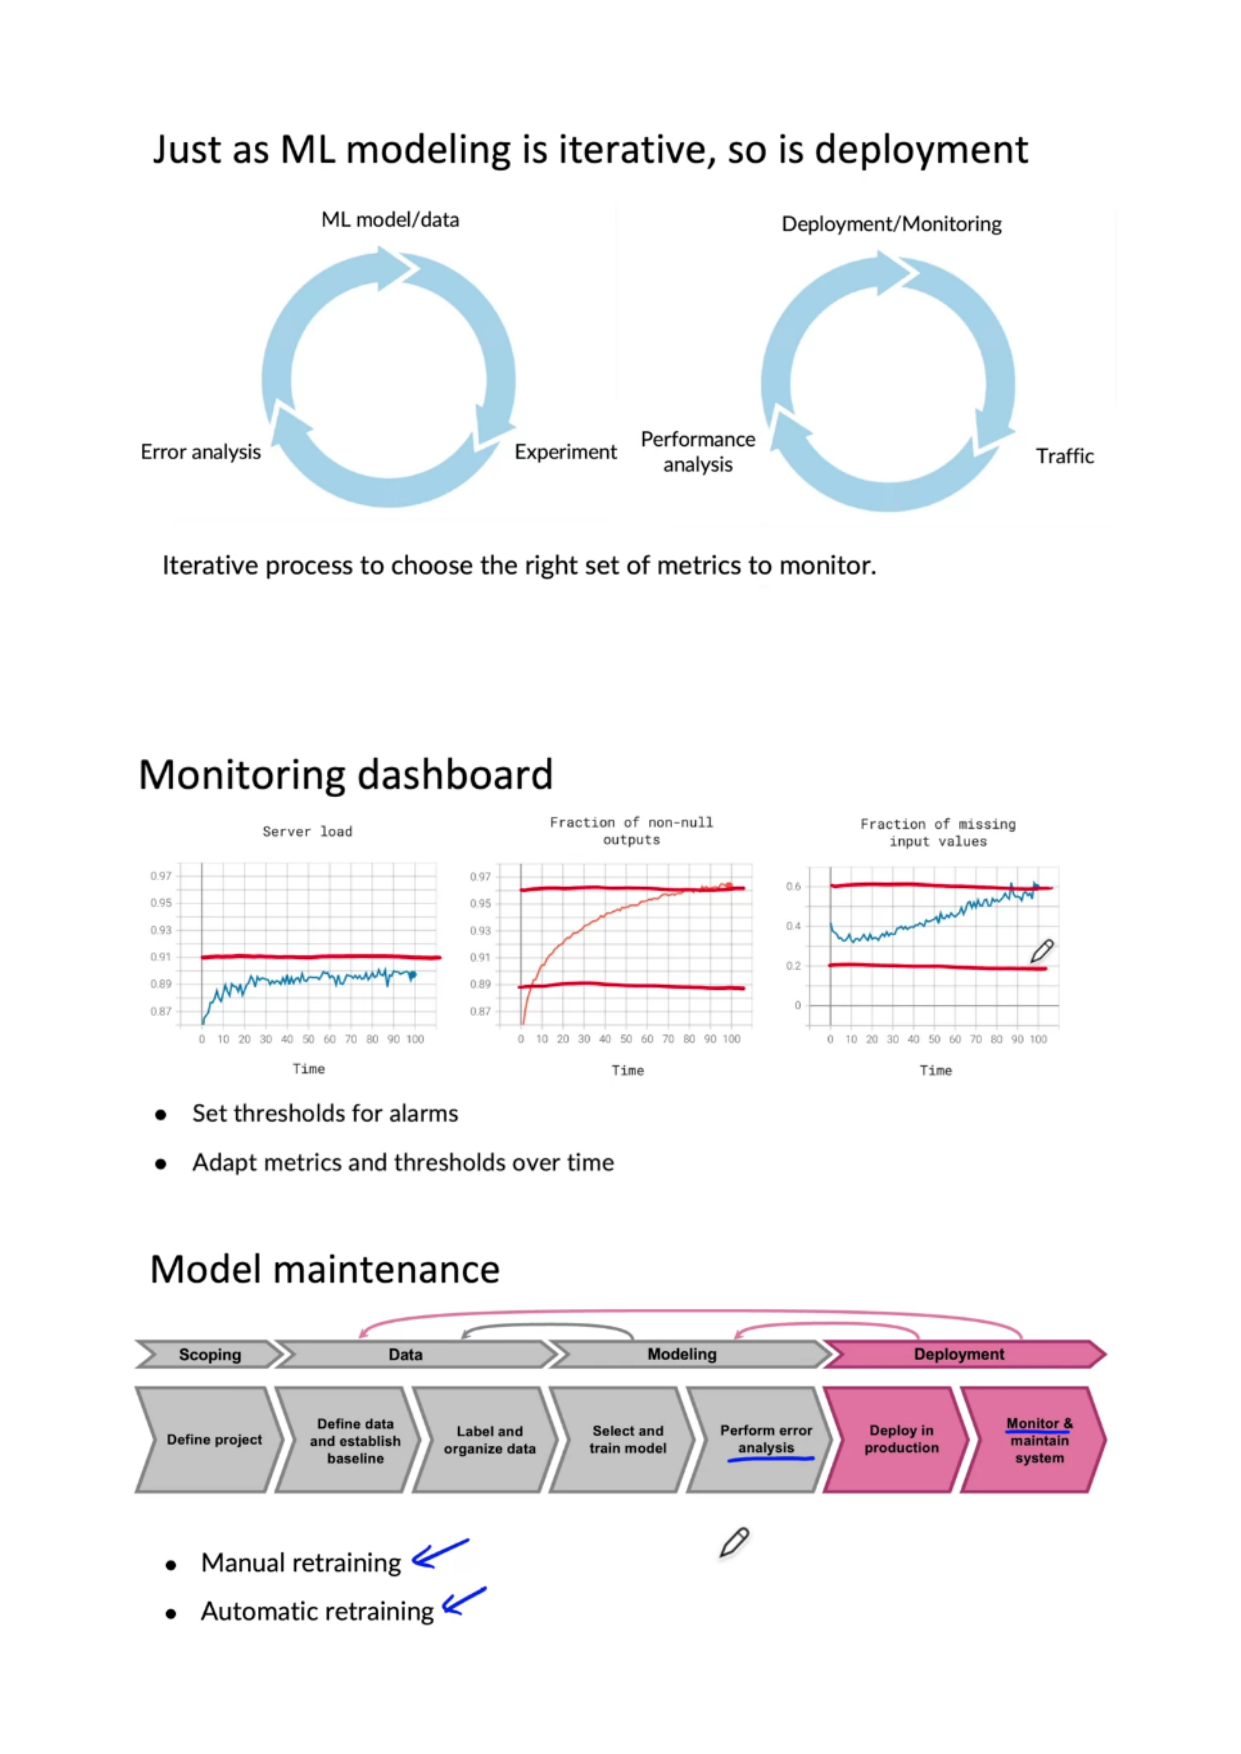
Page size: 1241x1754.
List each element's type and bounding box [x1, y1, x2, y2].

picture [118, 746, 1123, 1189]
picture [118, 1246, 1123, 1636]
picture [118, 118, 1123, 594]
